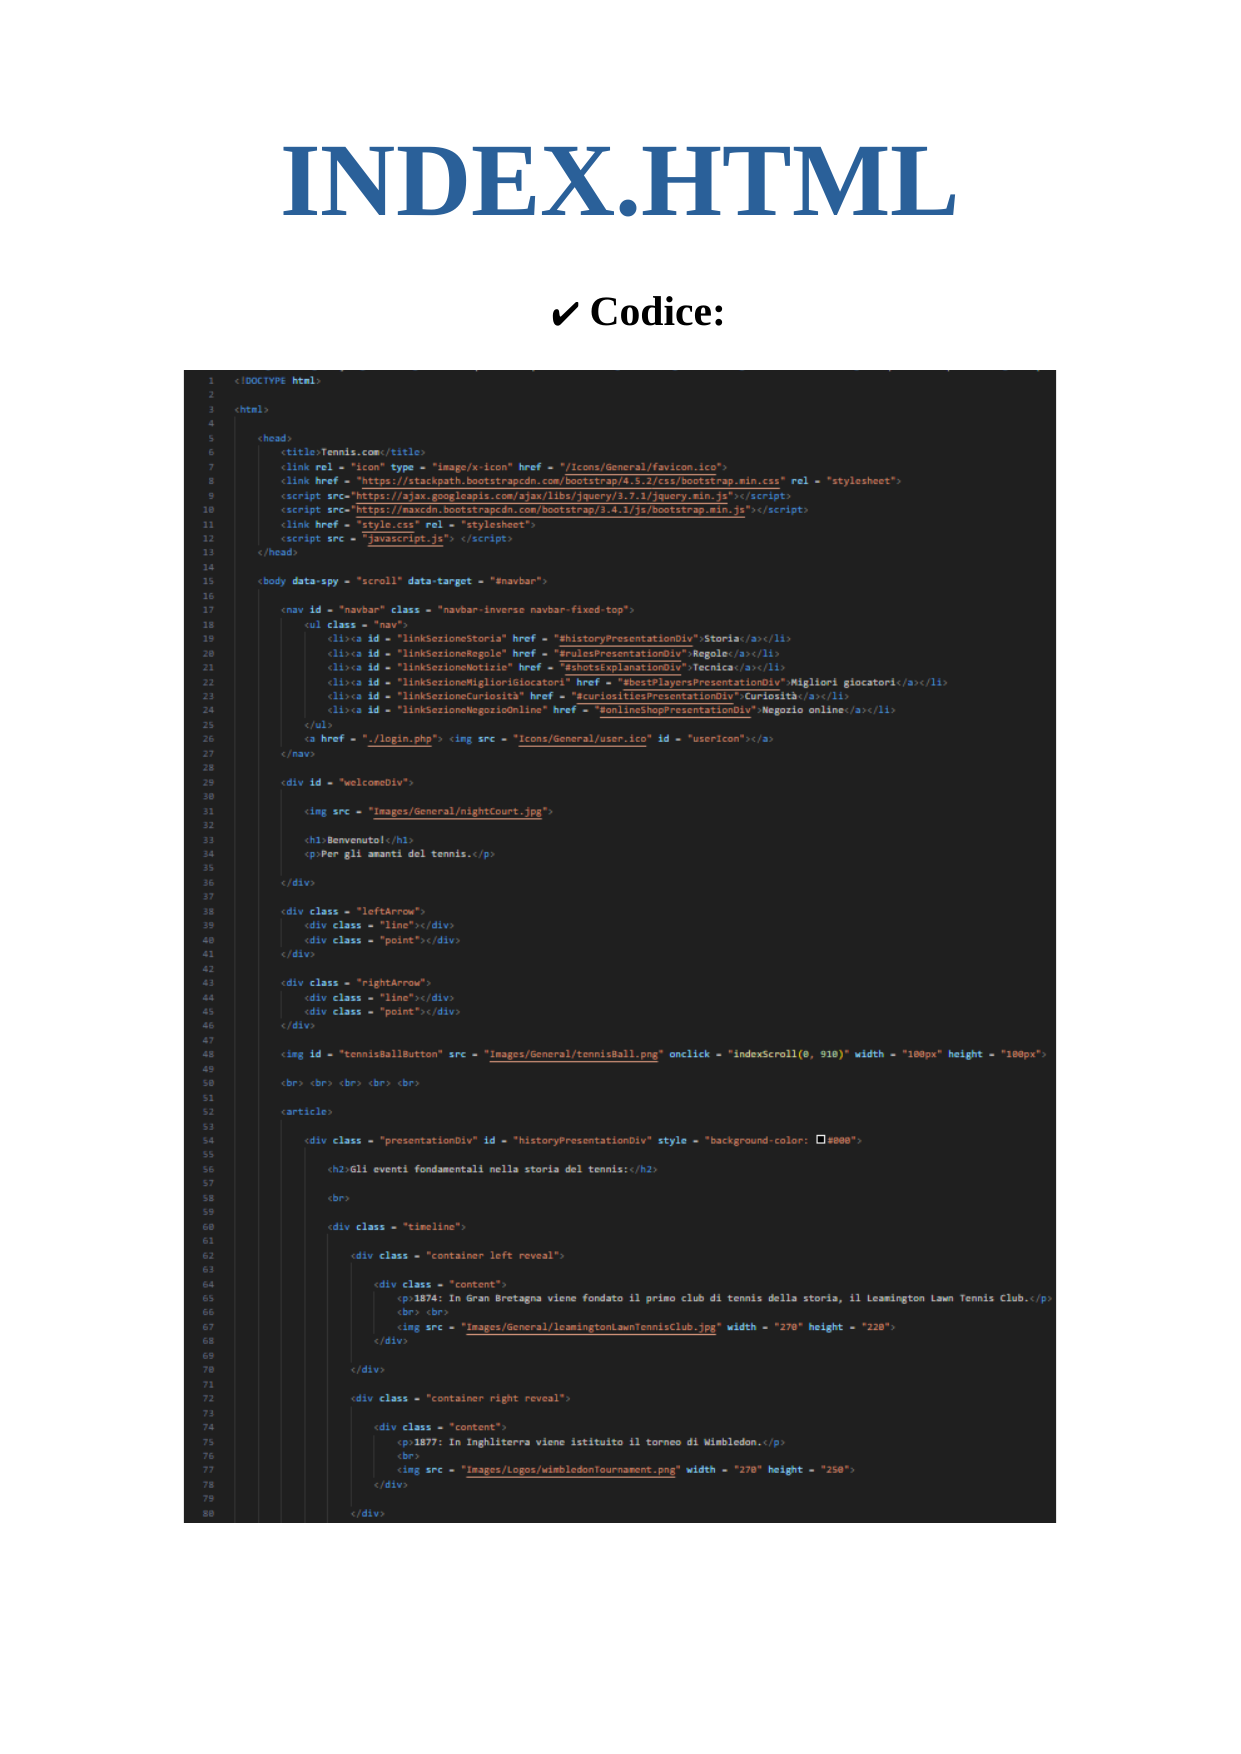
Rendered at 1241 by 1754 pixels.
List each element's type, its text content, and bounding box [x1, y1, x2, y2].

text INDEX.HTML [118, 118, 1122, 238]
list Codice: [156, 286, 1122, 334]
picture [183, 370, 1057, 1523]
